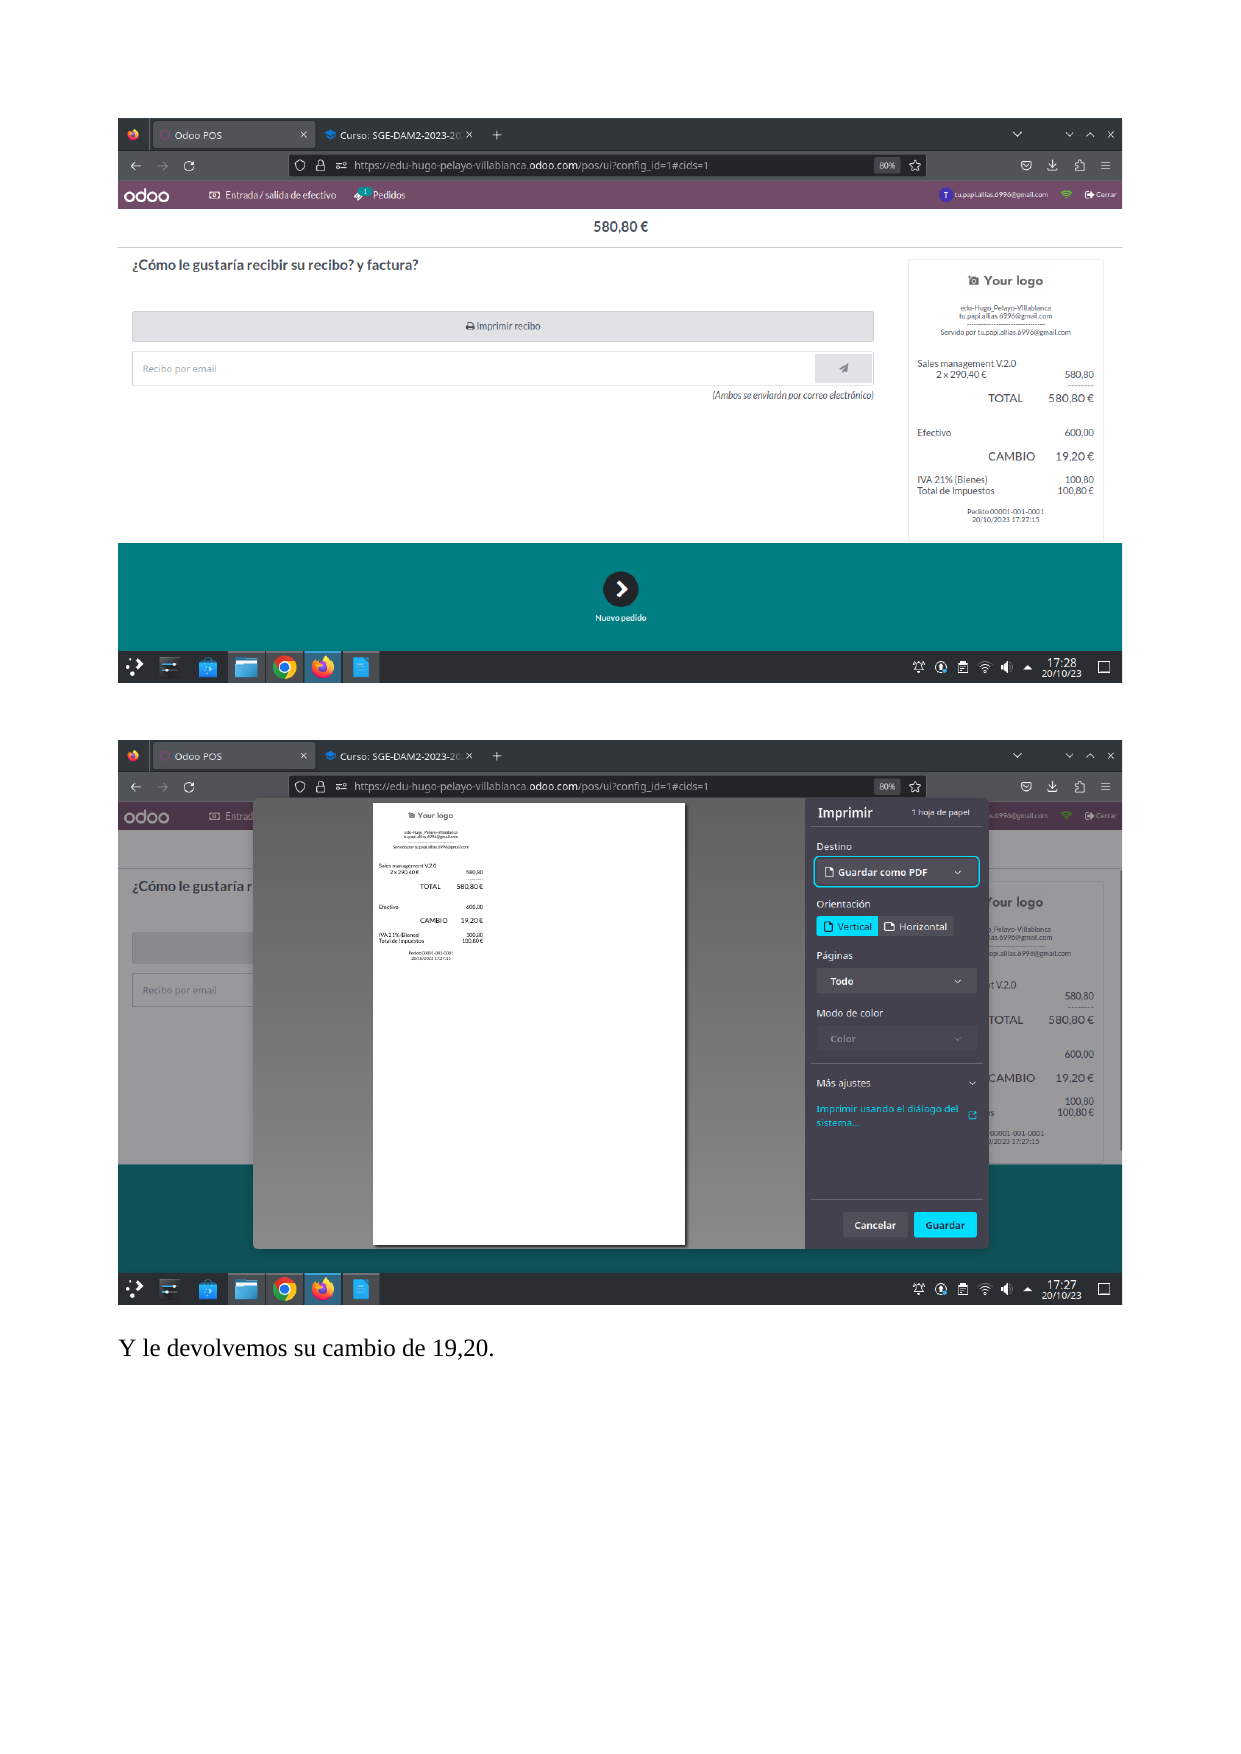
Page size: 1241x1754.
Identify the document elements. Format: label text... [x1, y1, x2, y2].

picture [118, 740, 1123, 1305]
text Y le devolvemos su cambio de 19,20. [118, 1333, 1122, 1362]
picture [118, 118, 1123, 683]
